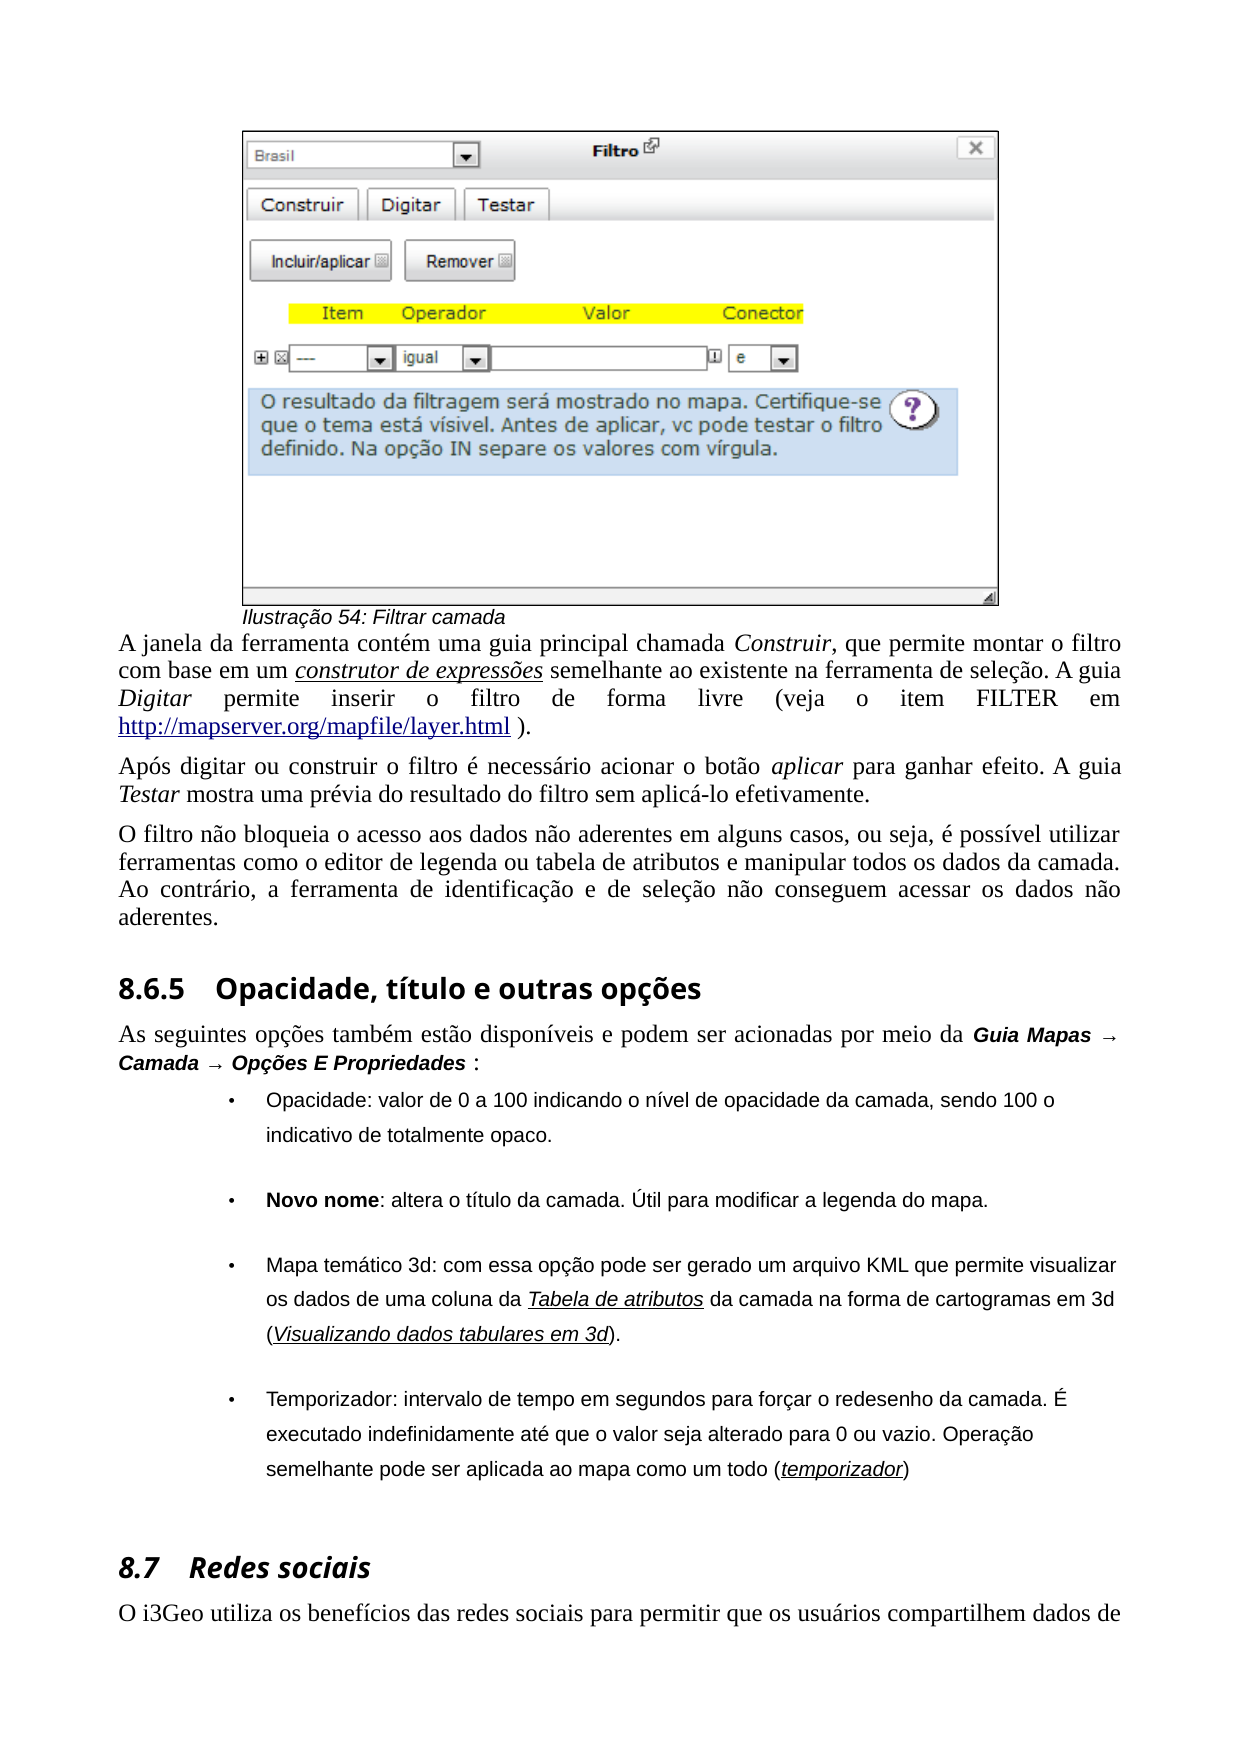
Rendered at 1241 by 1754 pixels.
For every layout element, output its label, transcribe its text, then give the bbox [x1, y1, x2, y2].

text A janela da ferramenta contém uma guia principal chamada Construir, que permite montar o filtro com base em um construtor de expressões semelhante ao existente na ferramenta de seleção. A guia Digitar permite inserir o filtro de forma livre (veja o item FILTER em http://mapserver.org/mapfile/layer.html ). [118, 118, 1122, 740]
picture [243, 132, 998, 605]
subtitle Opacidade, título e outras opções [118, 968, 1122, 1008]
list Novo nome: altera o título da camada. Útil para modificar a legenda do mapa. [228, 1188, 1122, 1211]
text O i3Geo utiliza os benefícios das redes sociais para permitir que os usuários compartilhem dados de [118, 1599, 1122, 1627]
list Mapa temático 3d: com essa opção pode ser gerado um arquivo KML que permite visualizar os dados de uma coluna da Tabela de atributos da camada na forma de cartogramas em 3d (Visualizando dados tabulares em 3d). [228, 1253, 1122, 1346]
text Após digitar ou construir o filtro é necessário acionar o botão aplicar para ganhar efeito. A guia Testar mostra uma prévia do resultado do filtro sem aplicá-lo efetivamente. [118, 752, 1122, 808]
list Opacidade: valor de 0 a 100 indicando o nível de opacidade da camada, sendo 100 o indicativo de totalmente opaco. [228, 1088, 1122, 1147]
list Temporizador: intervalo de tempo em segundos para forçar o redesenho da camada. É executado indefinidamente até que o valor seja alterado para 0 ou vazio. Operação semelhante pode ser aplicada ao mapa como um todo (temporizador) [228, 1388, 1122, 1480]
text O filtro não bloqueia o acesso aos dados não aderentes em alguns casos, ou seja, é possível utilizar ferramentas como o editor de legenda ou tabela de atributos e manipular todos os dados da camada. Ao contrário, a ferramenta de identificação e de seleção não conseguem acessar os dados não aderentes. [118, 820, 1122, 931]
text As seguintes opções também estão disponíveis e podem ser acionadas por meio da guia mapas → camada → opções e propriedades : [118, 1021, 1122, 1076]
text Ilustração 54: Filtrar camada [242, 606, 998, 629]
subtitle Redes sociais [118, 1547, 1122, 1587]
